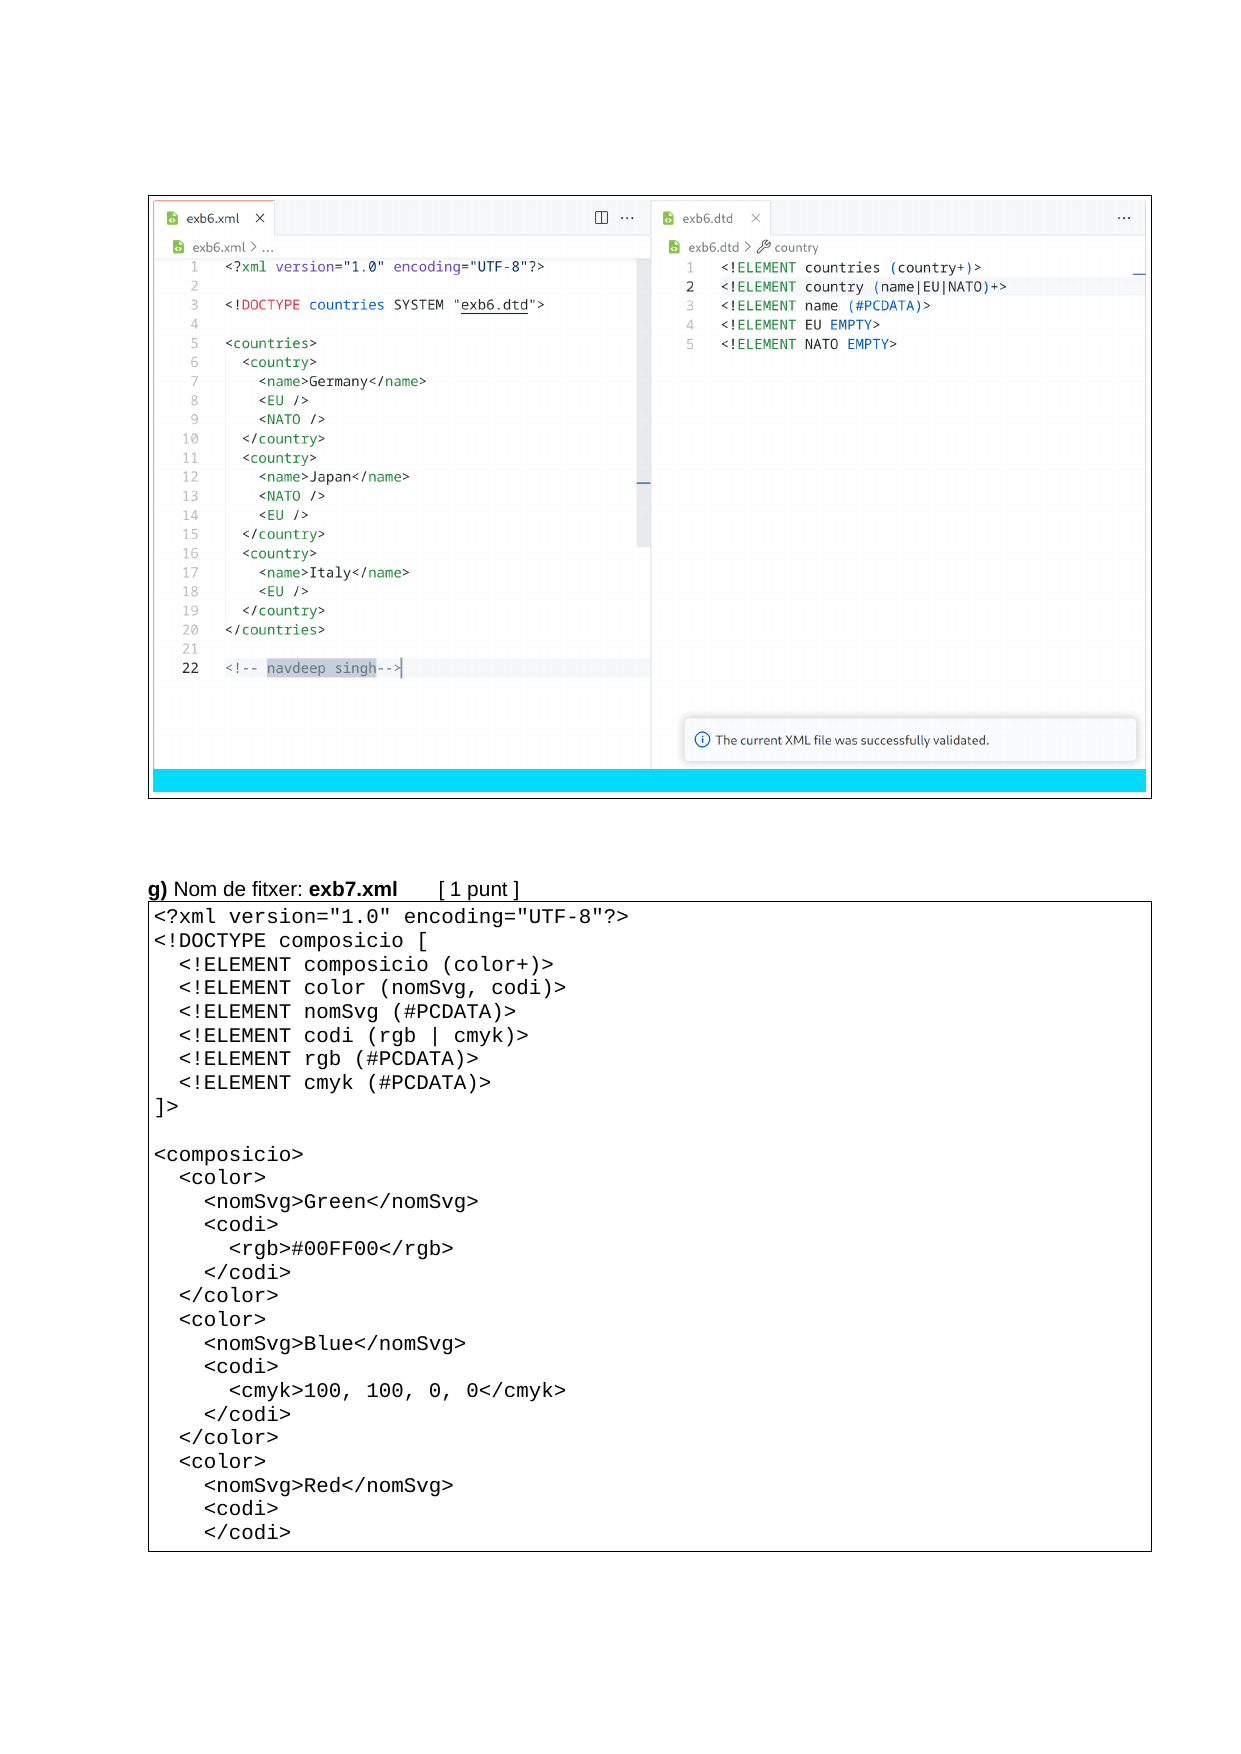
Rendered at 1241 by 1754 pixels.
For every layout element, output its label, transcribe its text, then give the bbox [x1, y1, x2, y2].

picture [153, 200, 1146, 769]
text g) Nom de fitxer: exb7.xml [ 1 punt ] [148, 877, 1151, 901]
table_header [149, 196, 1151, 797]
table_header <?xml version="1.0" encoding="UTF-8"?> <!DOCTYPE composicio [ <!ELEMENT composicio (color+)> <!ELEMENT color (nomSvg, codi)> <!ELEMENT nomSvg (#PCDATA)> <!ELEMENT codi (rgb | cmyk)> <!ELEMENT rgb (#PCDATA)> <!ELEMENT cmyk (#PCDATA)> ]> <composicio> <color> <nomSvg>Green</nomSvg> <codi> <rgb>#00FF00</rgb> </codi> </color> <color> <nomSvg>Blue</nomSvg> <codi> <cmyk>100, 100, 0, 0</cmyk> </codi> </color> <color> <nomSvg>Red</nomSvg> <codi> </codi> [149, 902, 1151, 1551]
